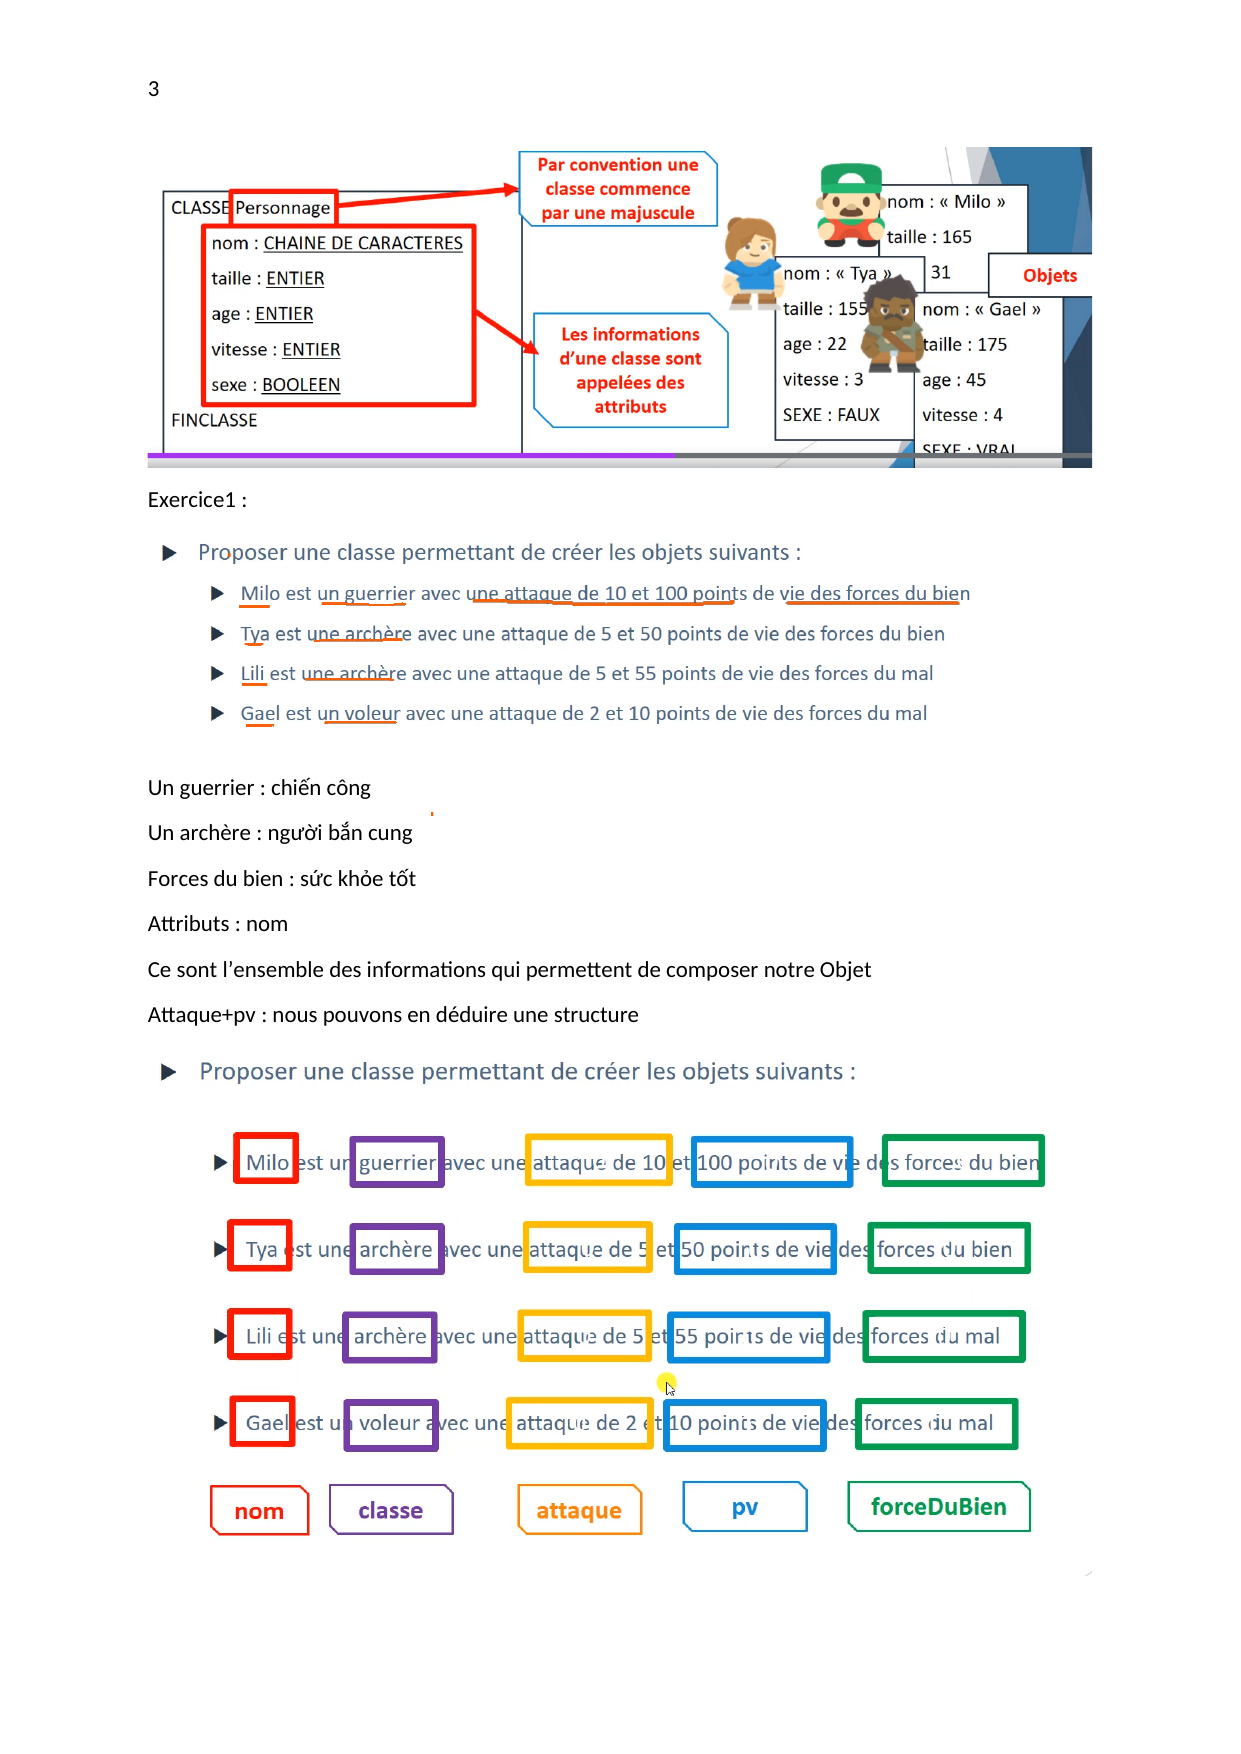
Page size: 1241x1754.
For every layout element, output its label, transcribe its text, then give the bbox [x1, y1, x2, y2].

text Attributs : nom [148, 909, 1093, 937]
text Ce sont l’ensemble des informations qui permettent de composer notre Objet [148, 955, 1093, 983]
text Exercice1 : [148, 485, 1093, 513]
text Un archère : người bắn cung [148, 818, 1093, 846]
text Attaque+pv : nous pouvons en déduire une structure [148, 1000, 1093, 1028]
text Un guerrier : chiến công [148, 773, 1093, 801]
text Forces du bien : sức khỏe tốt [148, 864, 1093, 892]
